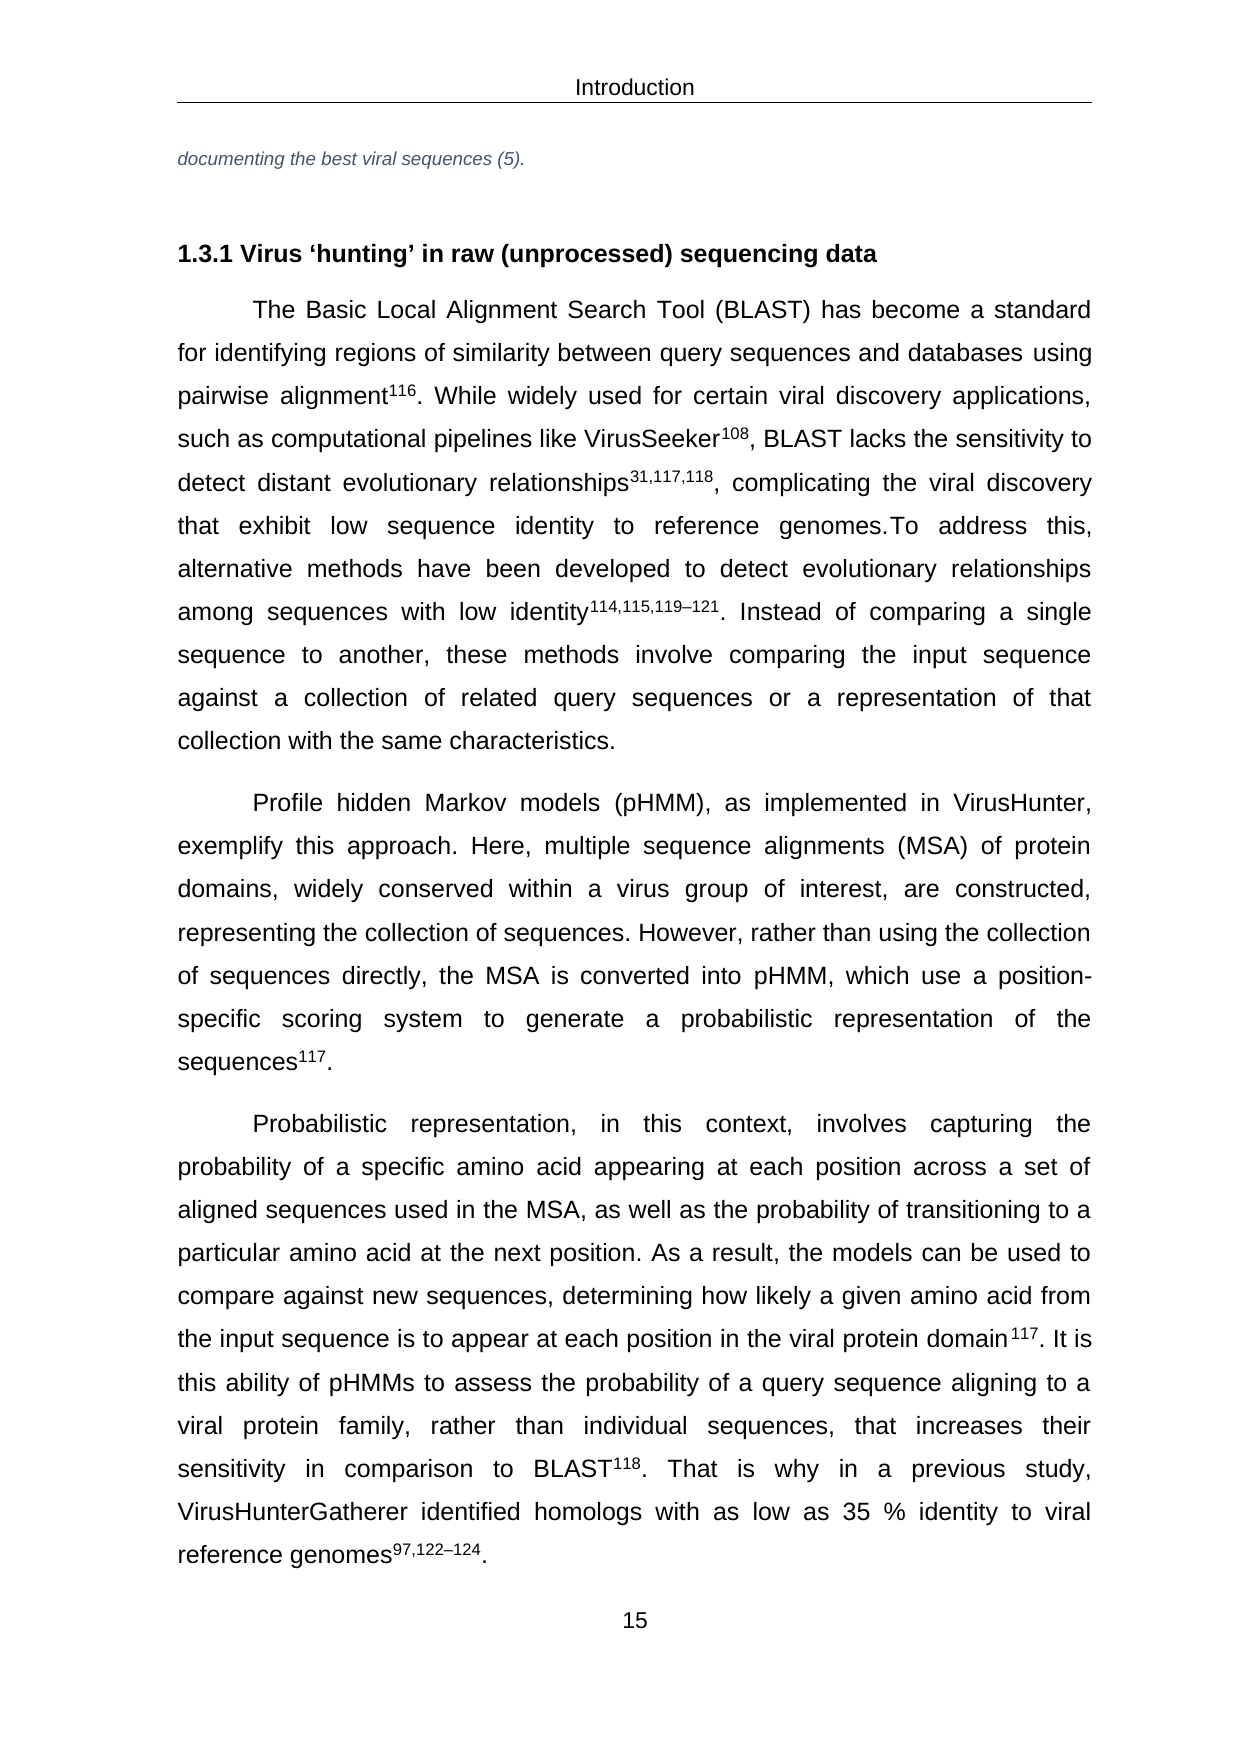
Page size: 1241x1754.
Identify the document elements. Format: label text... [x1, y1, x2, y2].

subtitle 1.3.1 Virus ‘hunting’ in raw (unprocessed) sequencing data [177, 239, 1092, 268]
text Probabilistic representation, in this context, involves capturing the probability of a specific amino acid appearing at each position across a set of aligned sequences used in the MSA, as well as the probability of transitioning to a particular amino acid at the next position. As a result, the models can be used to compare against new sequences, determining how likely a given amino acid from the input sequence is to appear at each position in the viral protein domain117. It is this ability of pHMMs to assess the probability of a query sequence aligning to a viral protein family, rather than individual sequences, that increases their sensitivity in comparison to BLAST118. That is why in a previous study, VirusHunterGatherer identified homologs with as low as 35 % identity to viral reference genomes97,122–124. [177, 1109, 1092, 1569]
text The Basic Local Alignment Search Tool (BLAST) has become a standard for identifying regions of similarity between query sequences and databases using pairwise alignment116. While widely used for certain viral discovery applications, such as computational pipelines like VirusSeeker108, BLAST lacks the sensitivity to detect distant evolutionary relationships31,117,118, complicating the viral discovery that exhibit low sequence identity to reference genomes.To address this, alternative methods have been developed to detect evolutionary relationships among sequences with low identity114,115,119–121. Instead of comparing a single sequence to another, these methods involve comparing the input sequence against a collection of related query sequences or a representation of that collection with the same characteristics. [177, 295, 1092, 755]
text documenting the best viral sequences (5). [177, 147, 1092, 169]
text Profile hidden Markov models (pHMM), as implemented in VirusHunter, exemplify this approach. Here, multiple sequence alignments (MSA) of protein domains, widely conserved within a virus group of interest, are constructed, representing the collection of sequences. However, rather than using the collection of sequences directly, the MSA is converted into pHMM, which use a position-specific scoring system to generate a probabilistic representation of the sequences117. [177, 788, 1092, 1076]
